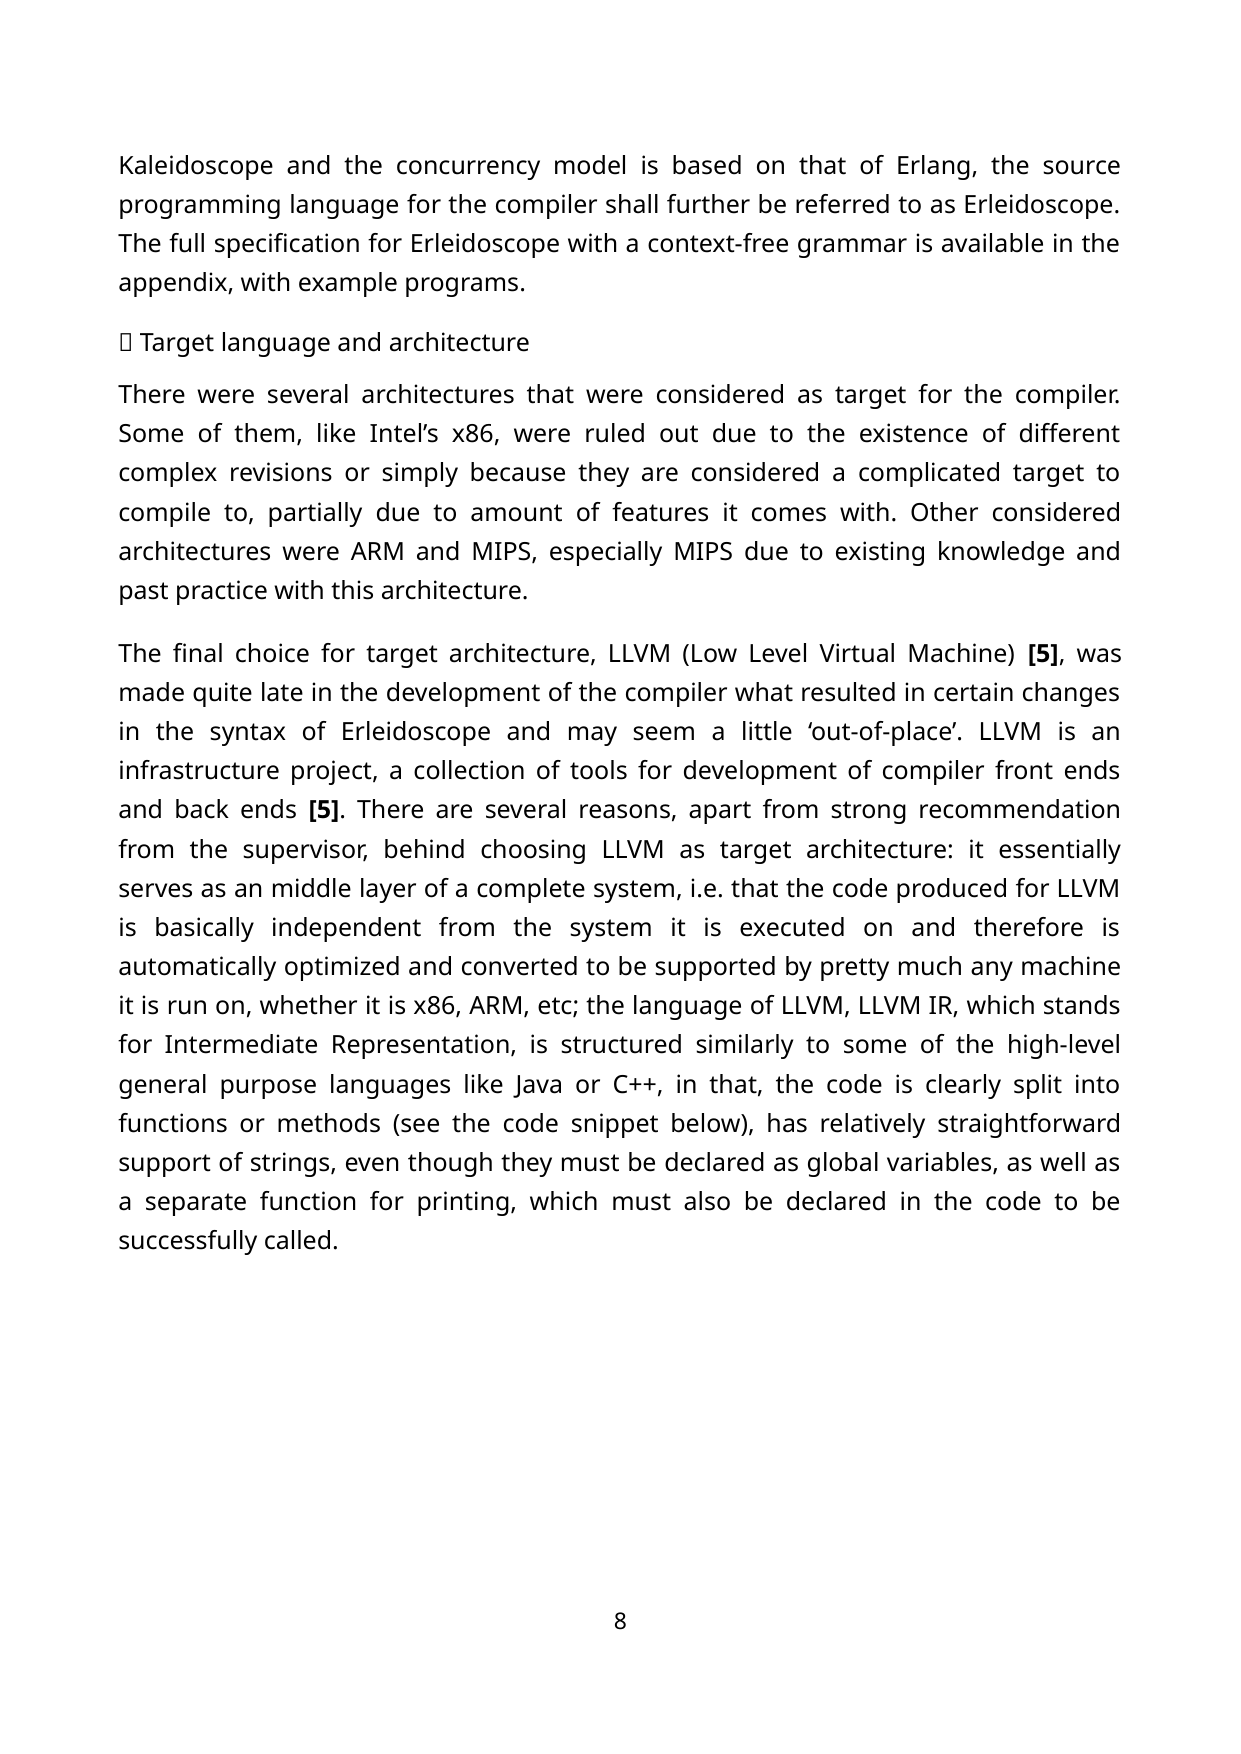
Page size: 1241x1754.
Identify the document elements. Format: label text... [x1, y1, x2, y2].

text There were several architectures that were considered as target for the compiler. Some of them, like Intel’s x86, were ruled out due to the existence of different complex revisions or simply because they are considered a complicated target to compile to, partially due to amount of features it comes with. Other considered architectures were ARM and MIPS, especially MIPS due to existing knowledge and past practice with this architecture. [118, 377, 1122, 607]
subtitle  Target language and architecture [118, 325, 1122, 359]
text Kaleidoscope and the concurrency model is based on that of Erlang, the source programming language for the compiler shall further be referred to as Erleidoscope. The full specification for Erleidoscope with a context-free grammar is available in the appendix, with example programs. [118, 148, 1122, 299]
text The final choice for target architecture, LLVM (Low Level Virtual Machine) [5], was made quite late in the development of the compiler what resulted in certain changes in the syntax of Erleidoscope and may seem a little ‘out-of-place’. LLVM is an infrastructure project, a collection of tools for development of compiler front ends and back ends [5]. There are several reasons, apart from strong recommendation from the supervisor, behind choosing LLVM as target architecture: it essentially serves as an middle layer of a complete system, i.e. that the code produced for LLVM is basically independent from the system it is executed on and therefore is automatically optimized and converted to be supported by pretty much any machine it is run on, whether it is x86, ARM, etc; the language of LLVM, LLVM IR, which stands for Intermediate Representation, is structured similarly to some of the high-level general purpose languages like Java or C++, in that, the code is clearly split into functions or methods (see the code snippet below), has relatively straightforward support of strings, even though they must be declared as global variables, as well as a separate function for printing, which must also be declared in the code to be successfully called. [118, 636, 1122, 1257]
